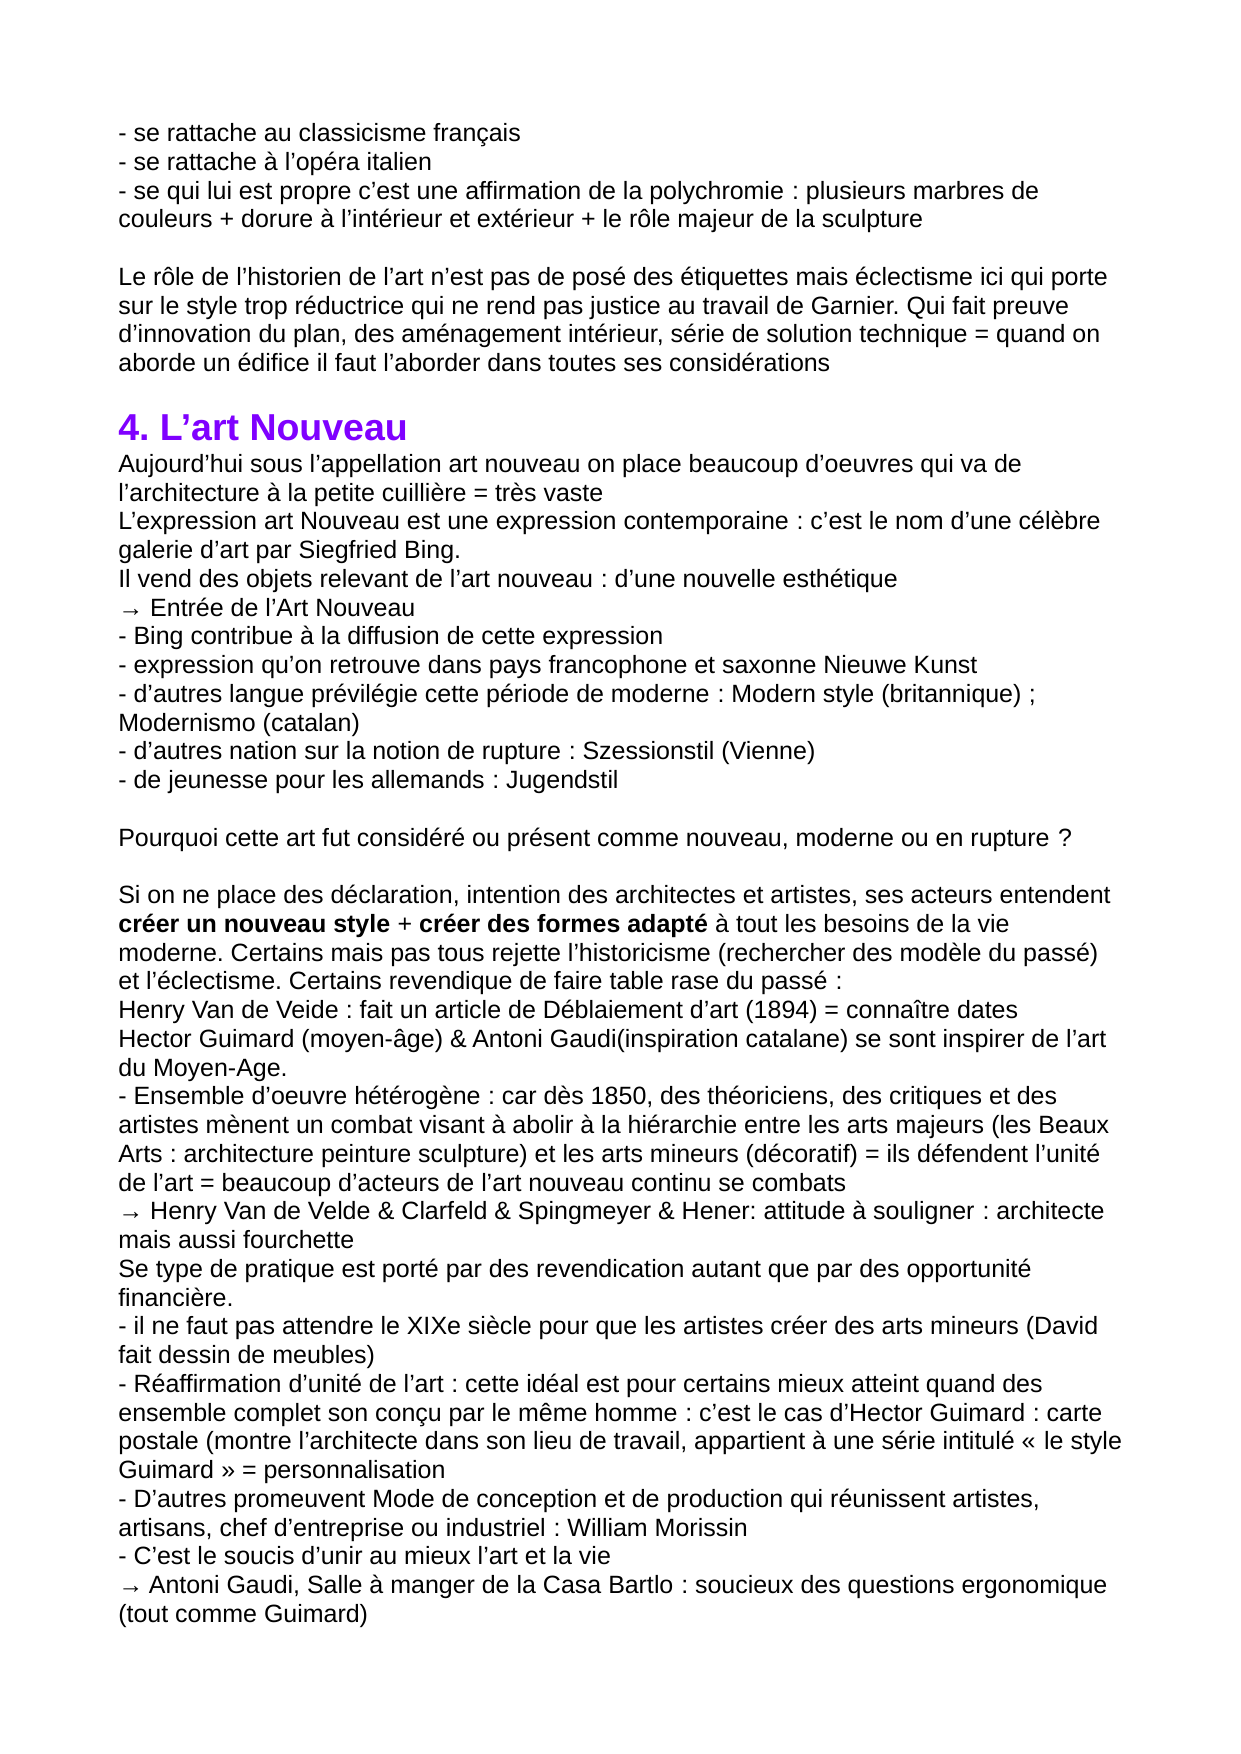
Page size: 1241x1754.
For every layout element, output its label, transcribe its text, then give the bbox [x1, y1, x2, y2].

text - d’autres nation sur la notion de rupture : Szessionstil (Vienne) [118, 736, 1122, 765]
text (tout comme Guimard) [118, 1599, 1122, 1627]
text - expression qu’on retrouve dans pays francophone et saxonne Nieuwe Kunst [118, 650, 1122, 679]
text - Réaffirmation d’unité de l’art : cette idéal est pour certains mieux atteint quand des ensemble complet son conçu par le même homme : c’est le cas d’Hector Guimard : carte postale (montre l’architecte dans son lieu de travail, appartient à une série intitulé « le style Guimard » = personnalisation [118, 1369, 1122, 1484]
text - d’autres langue prévilégie cette période de moderne : Modern style (britannique) ; Modernismo (catalan) [118, 679, 1122, 736]
text - D’autres promeuvent Mode de conception et de production qui réunissent artistes, artisans, chef d’entreprise ou industriel : William Morissin [118, 1484, 1122, 1541]
text Il vend des objets relevant de l’art nouveau : d’une nouvelle esthétique [118, 564, 1122, 592]
text - de jeunesse pour les allemands : Jugendstil [118, 765, 1122, 794]
text → Antoni Gaudi, Salle à manger de la Casa Bartlo : soucieux des questions ergonomique [118, 1570, 1122, 1599]
text → Entrée de l’Art Nouveau [118, 592, 1122, 621]
text - Ensemble d’oeuvre hétérogène : car dès 1850, des théoriciens, des critiques et des artistes mènent un combat visant à abolir à la hiérarchie entre les arts majeurs (les Beaux Arts : architecture peinture sculpture) et les arts mineurs (décoratif) = ils défendent l’unité de l’art = beaucoup d’acteurs de l’art nouveau continu se combats [118, 1081, 1122, 1196]
text - se qui lui est propre c’est une affirmation de la polychromie : plusieurs marbres de couleurs + dorure à l’intérieur et extérieur + le rôle majeur de la sculpture [118, 176, 1122, 233]
text L’expression art Nouveau est une expression contemporaine : c’est le nom d’une célèbre galerie d’art par Siegfried Bing. [118, 506, 1122, 564]
text - se rattache au classicisme français [118, 118, 1122, 147]
text Si on ne place des déclaration, intention des architectes et artistes, ses acteurs entendent créer un nouveau style + créer des formes adapté à tout les besoins de la vie moderne. Certains mais pas tous rejette l’historicisme (rechercher des modèle du passé) et l’éclectisme. Certains revendique de faire table rase du passé : [118, 880, 1122, 995]
text - se rattache à l’opéra italien [118, 147, 1122, 176]
text 4. L’art Nouveau [118, 406, 1122, 449]
text Henry Van de Veide : fait un article de Déblaiement d’art (1894) = connaître dates [118, 995, 1122, 1024]
text Se type de pratique est porté par des revendication autant que par des opportunité financière. [118, 1254, 1122, 1311]
text - Bing contribue à la diffusion de cette expression [118, 621, 1122, 650]
text Pourquoi cette art fut considéré ou présent comme nouveau, moderne ou en rupture ? [118, 822, 1122, 851]
text - il ne faut pas attendre le XIXe siècle pour que les artistes créer des arts mineurs (David fait dessin de meubles) [118, 1311, 1122, 1369]
text Hector Guimard (moyen-âge) & Antoni Gaudi(inspiration catalane) se sont inspirer de l’art du Moyen-Age. [118, 1024, 1122, 1081]
text Le rôle de l’historien de l’art n’est pas de posé des étiquettes mais éclectisme ici qui porte sur le style trop réductrice qui ne rend pas justice au travail de Garnier. Qui fait preuve d’innovation du plan, des aménagement intérieur, série de solution technique = quand on aborde un édifice il faut l’aborder dans toutes ses considérations [118, 262, 1122, 377]
text → Henry Van de Velde & Clarfeld & Spingmeyer & Hener: attitude à souligner : architecte mais aussi fourchette [118, 1196, 1122, 1254]
text Aujourd’hui sous l’appellation art nouveau on place beaucoup d’oeuvres qui va de l’architecture à la petite cuillière = très vaste [118, 449, 1122, 506]
text - C’est le soucis d’unir au mieux l’art et la vie [118, 1541, 1122, 1570]
